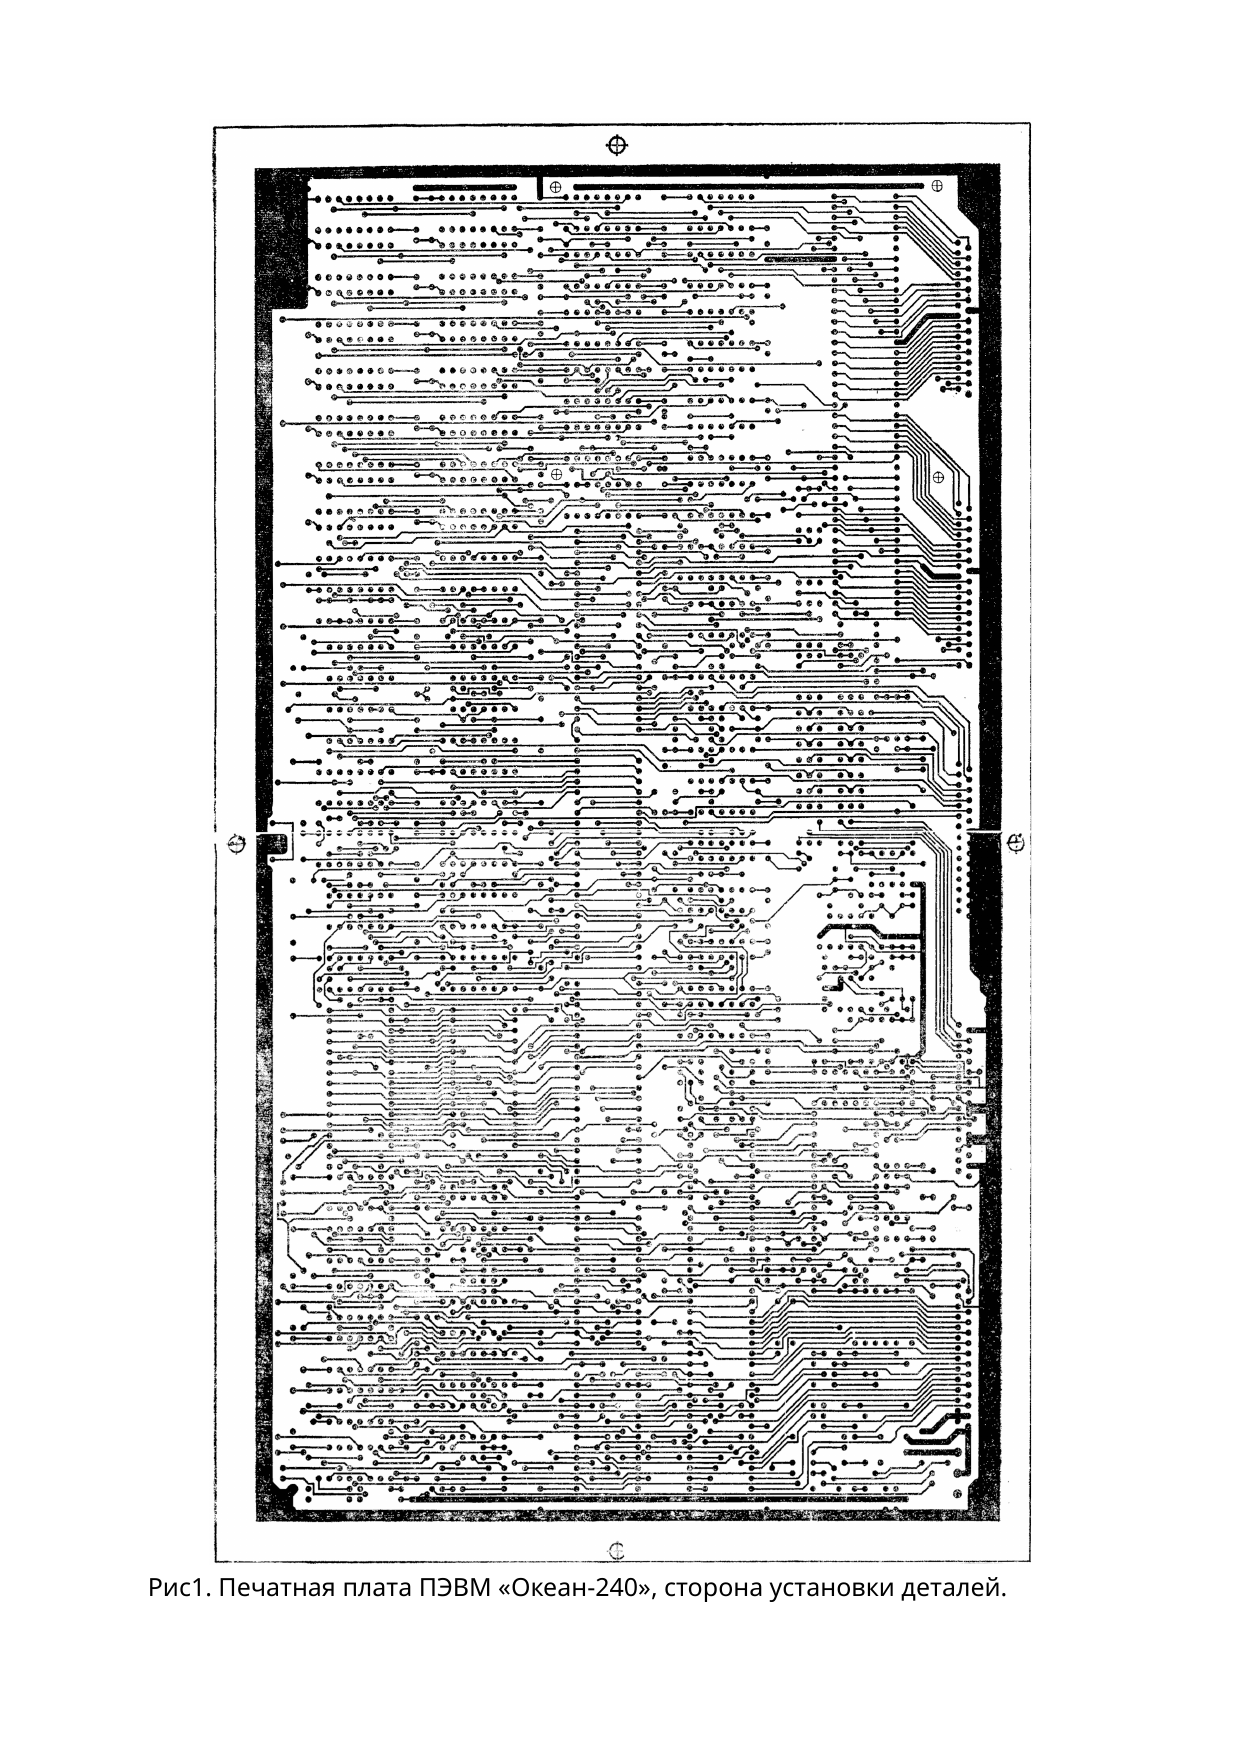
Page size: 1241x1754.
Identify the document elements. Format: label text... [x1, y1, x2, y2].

text Рис1. Печатная плата ПЭВМ «Океан-240», сторона установки деталей. [118, 118, 1122, 1604]
picture [209, 118, 1032, 1565]
